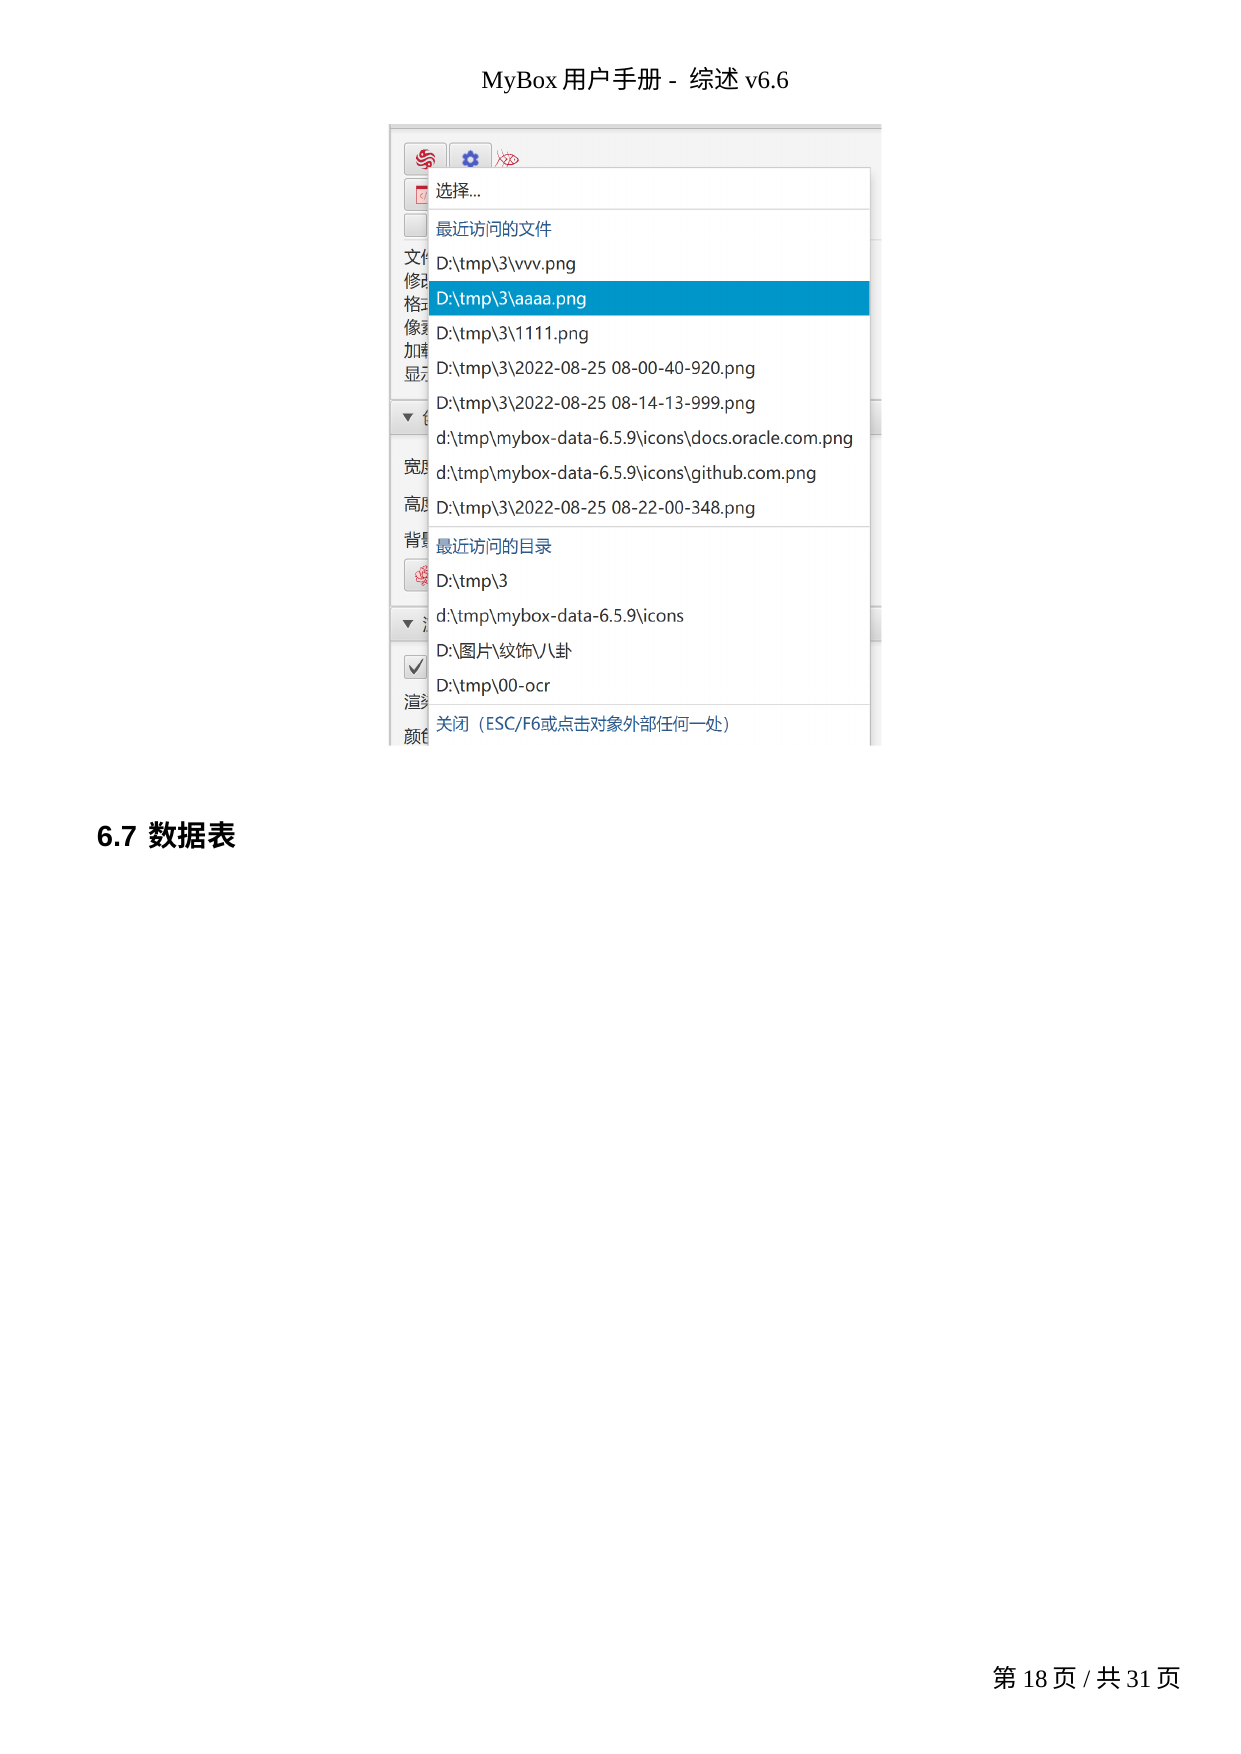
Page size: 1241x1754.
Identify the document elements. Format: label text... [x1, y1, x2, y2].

picture [387, 124, 882, 746]
subtitle 数据表 [88, 812, 1181, 854]
